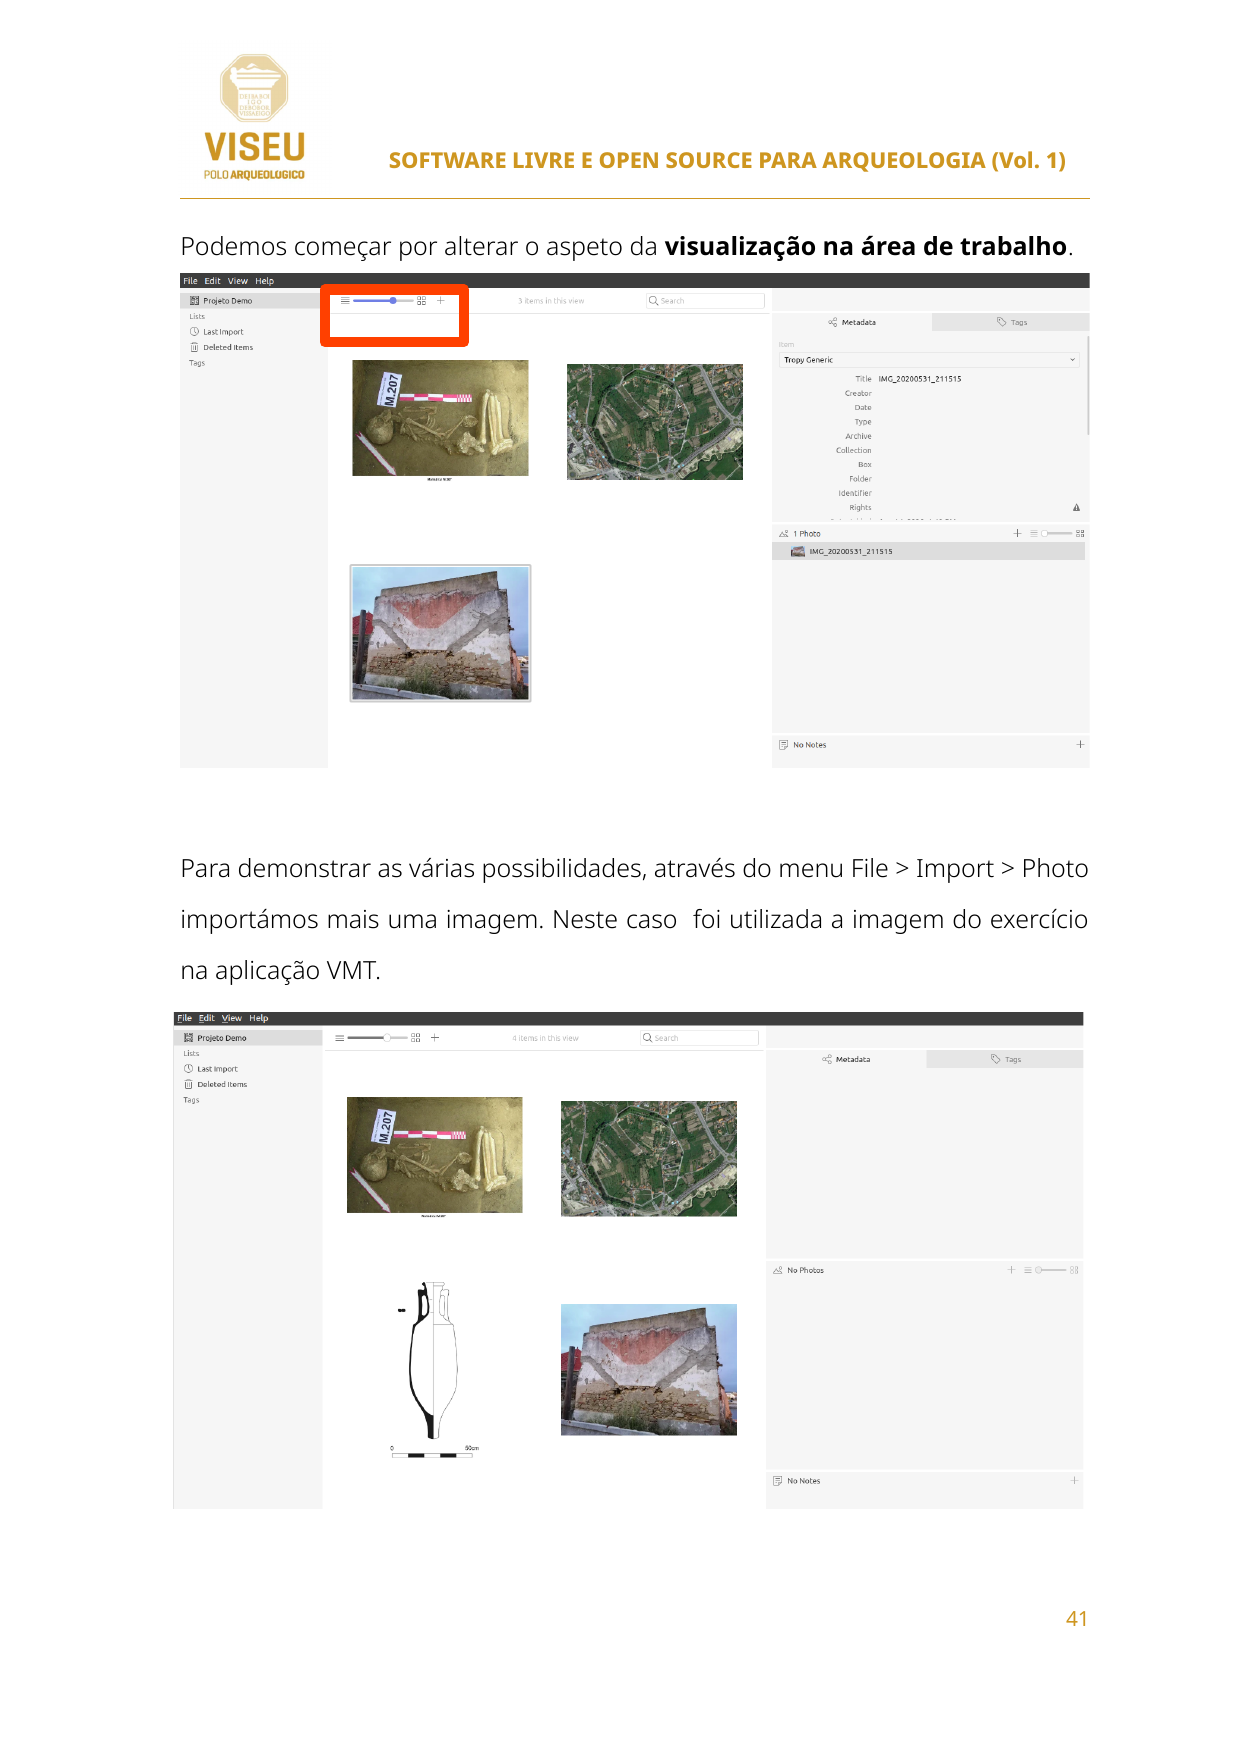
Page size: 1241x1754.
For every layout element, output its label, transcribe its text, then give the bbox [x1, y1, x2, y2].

picture [180, 273, 1090, 768]
subtitle Para demonstrar as várias possibilidades, através do menu File > Import > Photo importámos mais uma imagem. Neste caso foi utilizada a imagem do exercício na aplicação VMT. [180, 850, 1090, 987]
picture [173, 1012, 1084, 1509]
subtitle Podemos começar por alterar o aspeto da visualização na área de trabalho. [180, 228, 1090, 262]
